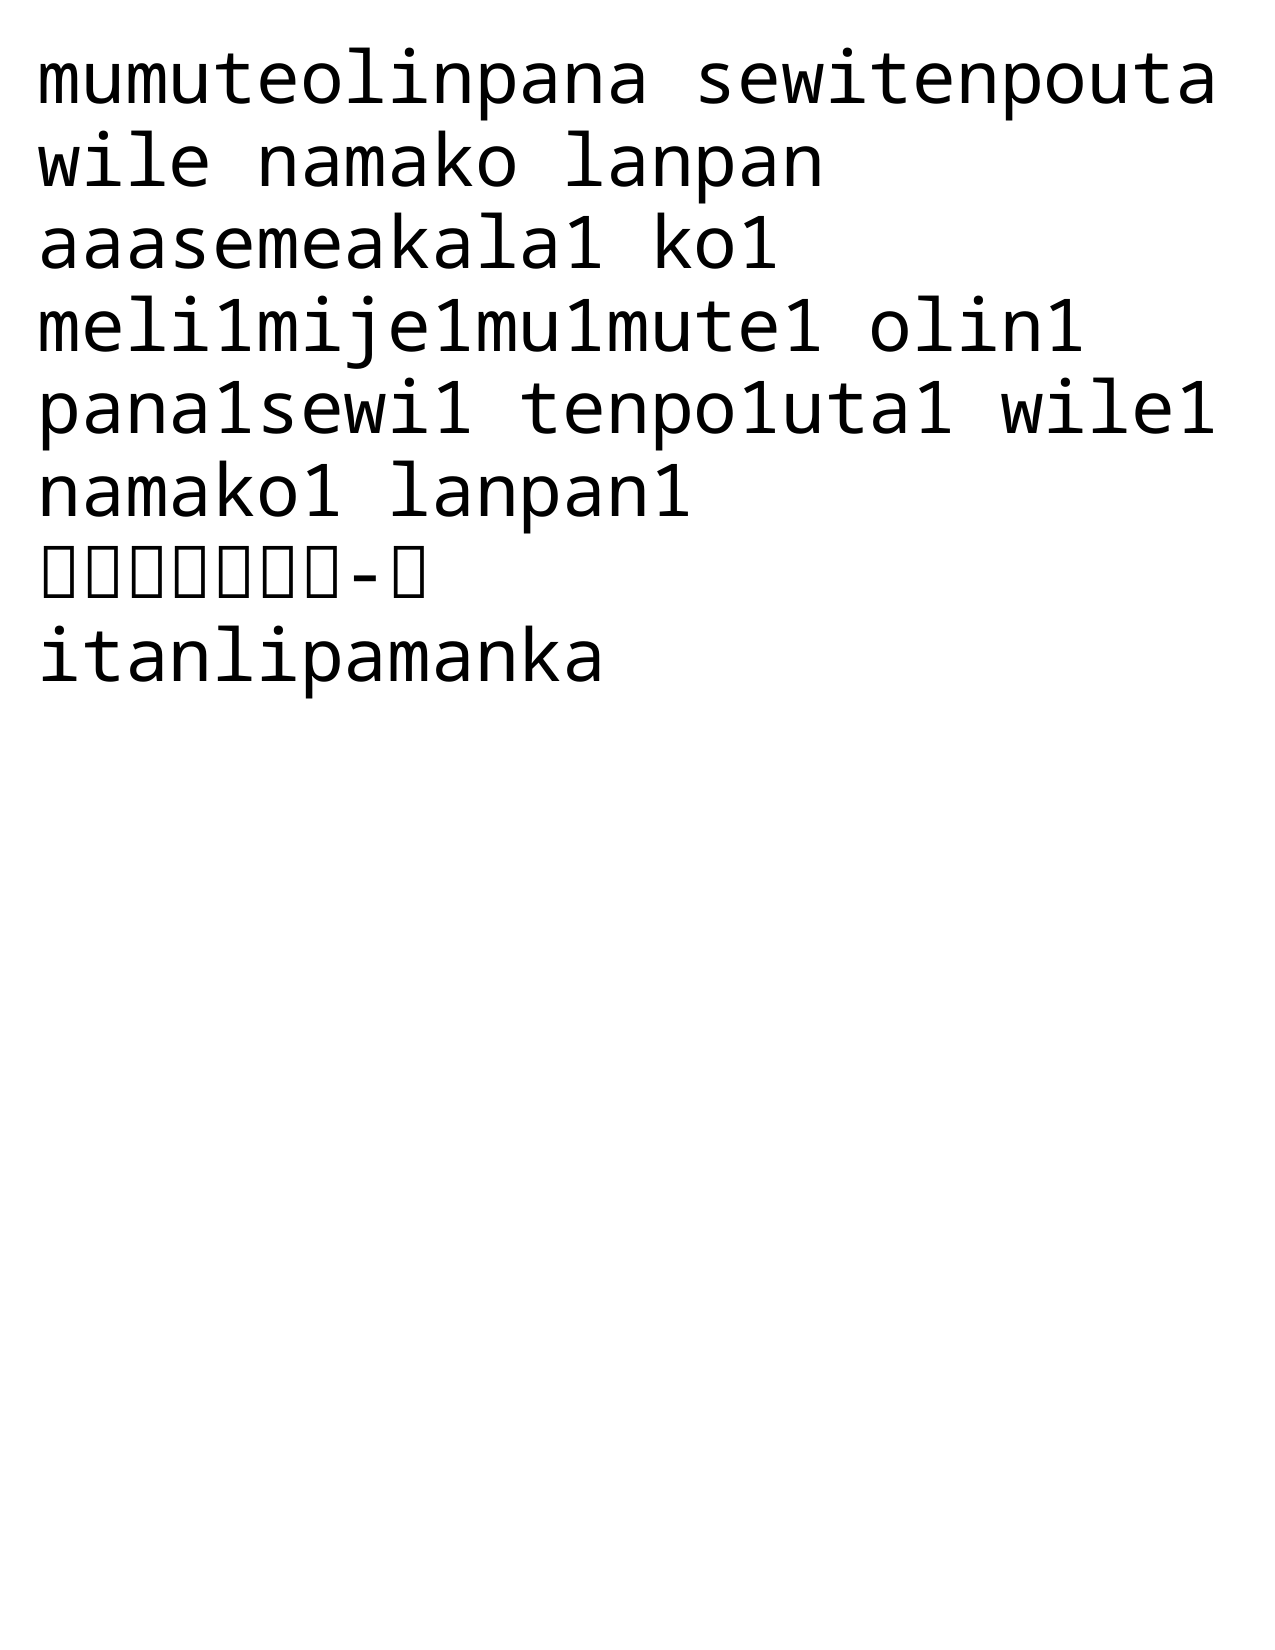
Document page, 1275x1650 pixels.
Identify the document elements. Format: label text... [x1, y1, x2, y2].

text 󱥎󱦖󱤴󱤡󱤄󱤧󱥔-󱤼 itan󱤳󱤞󱤞︀lipamanka [312, 647, 333, 676]
text 󱥎󱦖󱤴󱤡󱤄󱤧󱥔-󱤼 itan󱤳󱤞󱤞︀lipamanka [37, 532, 1237, 697]
text mumuteolinpana sewitenpouta wile namako lanpan [37, 37, 1237, 202]
text aaasemeakala1 ko1 meli1mije1mu1mute1 olin1 pana1sewi1 tenpo1uta1 wile1 namako1 lanpan1 [37, 202, 1237, 532]
